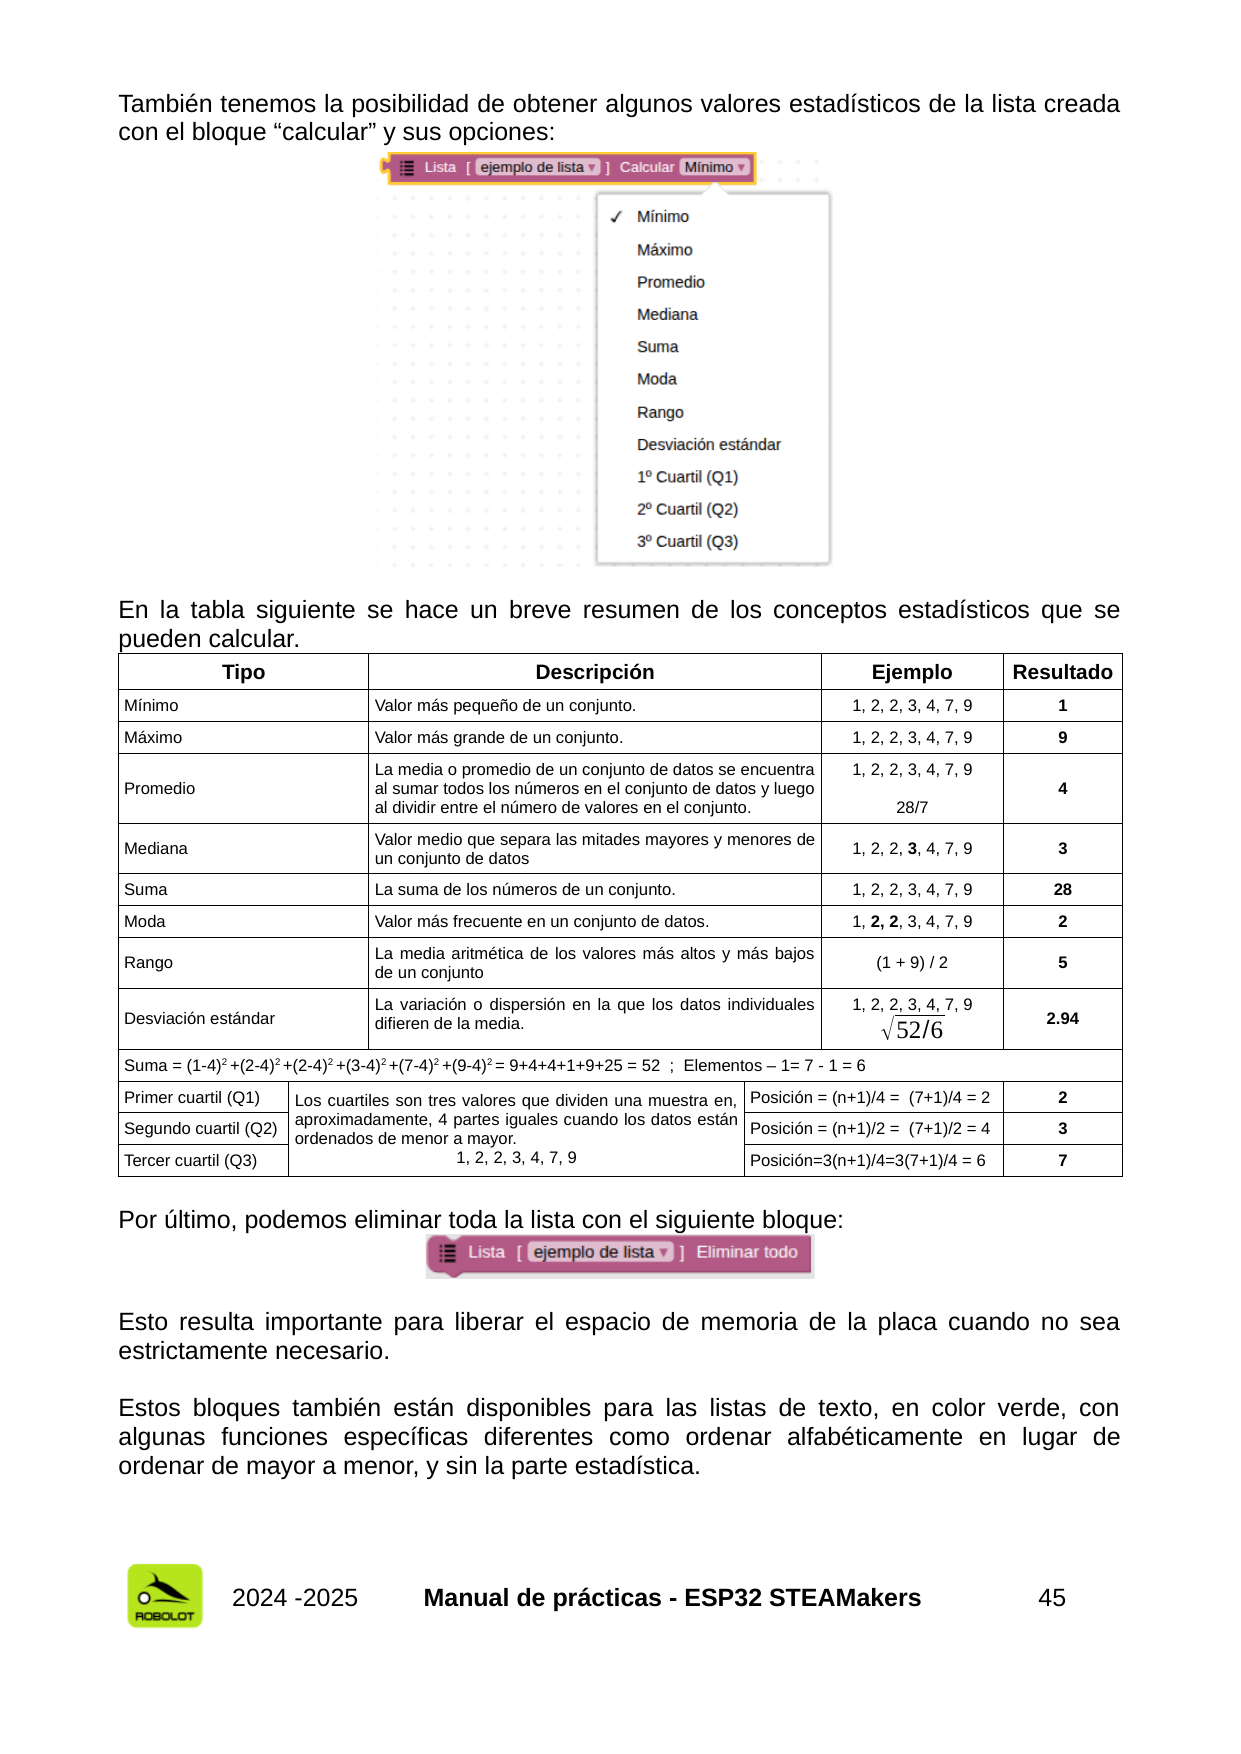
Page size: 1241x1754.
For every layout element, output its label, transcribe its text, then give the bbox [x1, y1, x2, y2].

table_cell 3 [1004, 824, 1122, 873]
table_cell Primer cuartil (Q1) [119, 1082, 288, 1112]
table_cell 1, 2, 2, 3, 4, 7, 9 [822, 722, 1003, 752]
table_cell 2.94 [1004, 989, 1122, 1049]
table_cell (1 + 9) / 2 [822, 938, 1003, 987]
table_header Descripción [369, 654, 821, 689]
picture [425, 1234, 815, 1279]
table_cell Valor más grande de un conjunto. [369, 722, 821, 752]
table_cell 3 [1004, 1113, 1122, 1144]
table_header Ejemplo [822, 654, 1003, 689]
table_cell Rango [119, 938, 368, 987]
table_cell Valor más frecuente en un conjunto de datos. [369, 906, 821, 937]
table_cell Valor más pequeño de un conjunto. [369, 690, 821, 721]
table_cell 1, 2, 2, 3, 4, 7, 9 [822, 989, 1003, 1049]
table_cell Suma = (1-4)2 +(2-4)2 +(2-4)2 +(3-4)2 +(7-4)2 +(9-4)2 = 9+4+4+1+9+25 = 52 ; Elementos – 1= 7 - 1 = 6 [119, 1050, 1122, 1081]
table_cell Máximo [119, 722, 368, 752]
table_cell 1 [1004, 690, 1122, 721]
table_cell 2 [1004, 906, 1122, 937]
table_cell 1, 2, 2, 3, 4, 7, 9 28/7 [822, 754, 1003, 822]
table_cell 28 [1004, 874, 1122, 905]
text En la tabla siguiente se hace un breve resumen de los conceptos estadísticos que se pueden calcular. [118, 595, 1122, 653]
table_cell Tercer cuartil (Q3) [119, 1145, 288, 1176]
table_header Tipo [119, 654, 368, 689]
table_cell Posición=3(n+1)/4=3(7+1)/4 = 6 [745, 1145, 1003, 1176]
table_cell Mediana [119, 824, 368, 873]
table_cell Desviación estándar [119, 989, 368, 1049]
table_header Resultado [1004, 654, 1122, 689]
table_cell 9 [1004, 722, 1122, 752]
table_cell 1, 2, 2, 3, 4, 7, 9 [822, 824, 1003, 873]
table_cell 2 [1004, 1082, 1122, 1112]
table_cell Posición = (n+1)/2 = (7+1)/2 = 4 [745, 1113, 1003, 1144]
text Por último, podemos eliminar toda la lista con el siguiente bloque: [118, 1205, 1122, 1234]
table_cell Suma [119, 874, 368, 905]
table_cell 1, 2, 2, 3, 4, 7, 9 [822, 690, 1003, 721]
table_cell Segundo cuartil (Q2) [119, 1113, 288, 1144]
table_cell Mínimo [119, 690, 368, 721]
picture [126, 1563, 205, 1631]
table_cell 4 [1004, 754, 1122, 822]
table_cell Los cuartiles son tres valores que dividen una muestra en, aproximadamente, 4 partes iguales cuando los datos están ordenados de menor a mayor. 1, 2, 2, 3, 4, 7, 9 [289, 1082, 744, 1176]
table_cell La media o promedio de un conjunto de datos se encuentra al sumar todos los números en el conjunto de datos y luego al dividir entre el número de valores en el conjunto. [369, 754, 821, 822]
text Estos bloques también están disponibles para las listas de texto, en color verde, con algunas funciones específicas diferentes como ordenar alfabéticamente en lugar de ordenar de mayor a menor, y sin la parte estadística. [118, 1393, 1122, 1479]
table_cell Promedio [119, 754, 368, 822]
table_cell 1, 2, 2, 3, 4, 7, 9 [822, 906, 1003, 937]
table_cell 1, 2, 2, 3, 4, 7, 9 [822, 874, 1003, 905]
picture [377, 152, 834, 567]
table_cell 5 [1004, 938, 1122, 987]
text También tenemos la posibilidad de obtener algunos valores estadísticos de la lista creada con el bloque “calcular” y sus opciones: [118, 88, 1122, 146]
table_cell Posición = (n+1)/4 = (7+1)/4 = 2 [745, 1082, 1003, 1112]
table_cell La suma de los números de un conjunto. [369, 874, 821, 905]
table_cell Moda [119, 906, 368, 937]
table_cell 7 [1004, 1145, 1122, 1176]
table_cell La variación o dispersión en la que los datos individuales difieren de la media. [369, 989, 821, 1049]
table_cell La media aritmética de los valores más altos y más bajos de un conjunto [369, 938, 821, 987]
text Esto resulta importante para liberar el espacio de memoria de la placa cuando no sea estrictamente necesario. [118, 1307, 1122, 1364]
table_cell Valor medio que separa las mitades mayores y menores de un conjunto de datos [369, 824, 821, 873]
